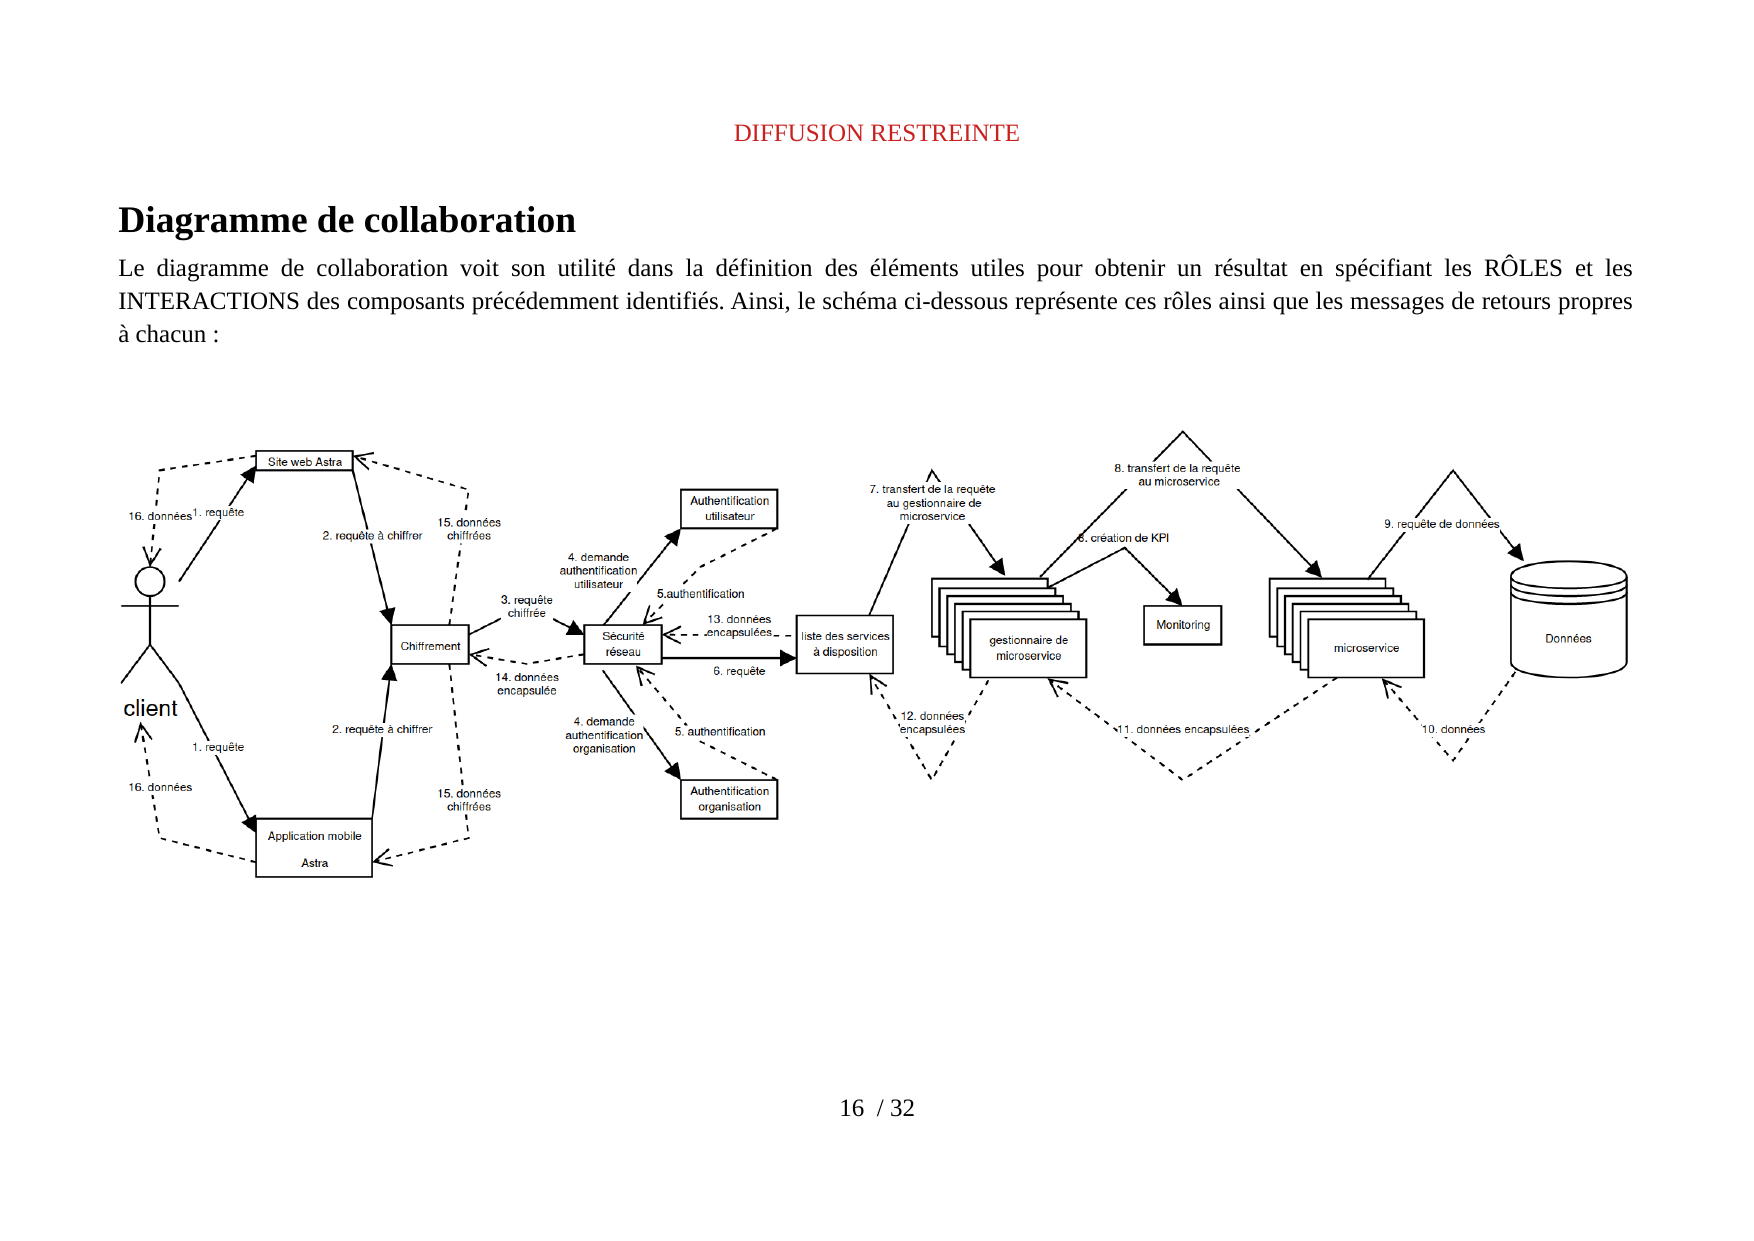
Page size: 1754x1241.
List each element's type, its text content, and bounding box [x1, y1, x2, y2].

text Le diagramme de collaboration voit son utilité dans la définition des éléments utiles pour obtenir un résultat en spécifiant les RÔLES et les INTERACTIONS des composants précédemment identifiés. Ainsi, le schéma ci-dessous représente ces rôles ainsi que les messages de retours propres à chacun : [118, 253, 1636, 348]
subtitle Diagramme de collaboration [118, 197, 1636, 240]
picture [118, 414, 1636, 883]
